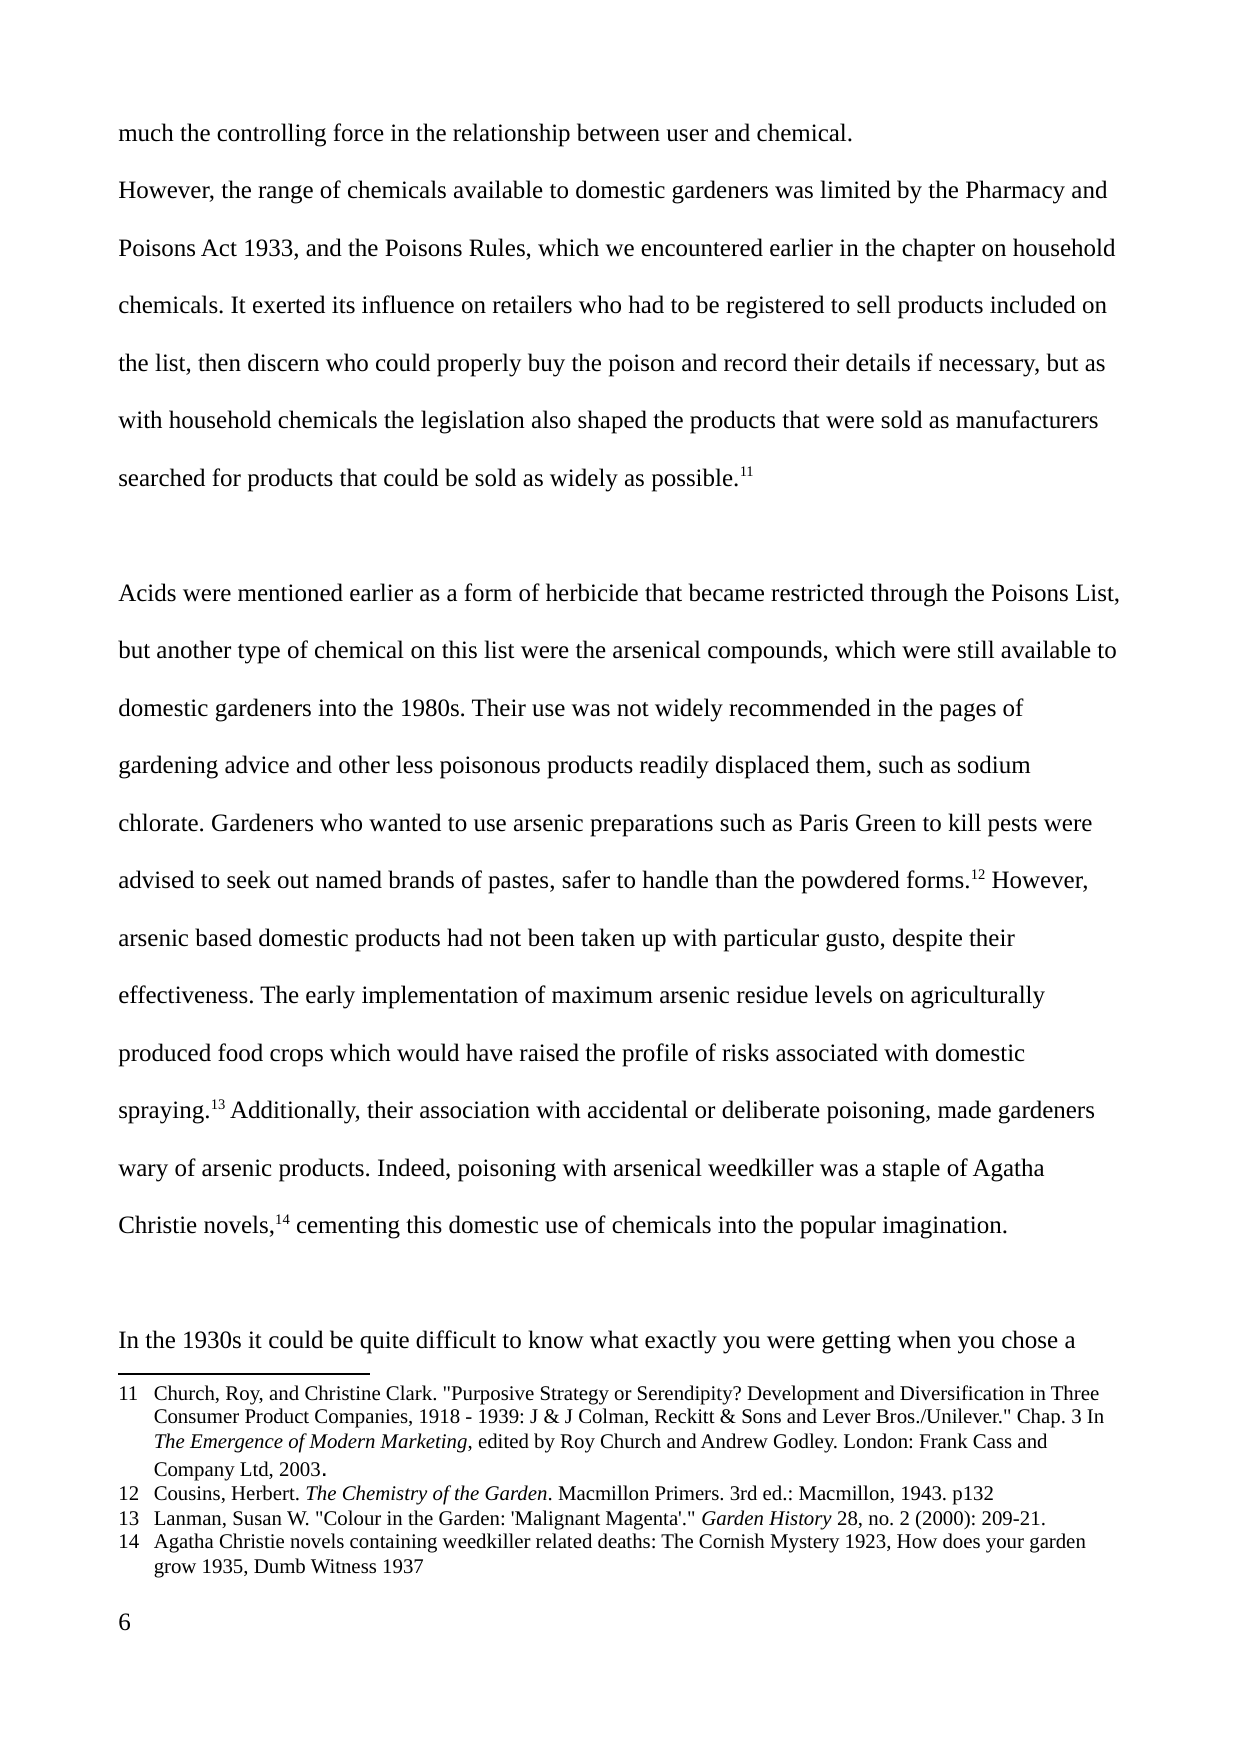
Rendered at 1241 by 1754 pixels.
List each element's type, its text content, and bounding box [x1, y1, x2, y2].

text Church, Roy, and Christine Clark. "Purposive Strategy or Serendipity? Development and Diversification in Three Consumer Product Companies, 1918 - 1939: J & J Colman, Reckitt & Sons and Lever Bros./Unilever." Chap. 3 In The Emergence of Modern Marketing, edited by Roy Church and Andrew Godley. London: Frank Cass and Company Ltd, 2003. [118, 1380, 1122, 1481]
text In the 1930s it could be quite difficult to know what exactly you were getting when you chose a [118, 1326, 1122, 1354]
text However, the range of chemicals available to domestic gardeners was limited by the Pharmacy and Poisons Act 1933, and the Poisons Rules, which we encountered earlier in the chapter on household chemicals. It exerted its influence on retailers who had to be registered to sell products included on the list, then discern who could properly buy the poison and record their details if necessary, but as with household chemicals the legislation also shaped the products that were sold as manufacturers searched for products that could be sold as widely as possible. [118, 176, 1122, 492]
text much the controlling force in the relationship between user and chemical. [118, 118, 1122, 147]
text Cousins, Herbert. The Chemistry of the Garden. Macmillon Primers. 3rd ed.: Macmillon, 1943. p132 [118, 1481, 1122, 1505]
text Agatha Christie novels containing weedkiller related deaths: The Cornish Mystery 1923, How does your garden grow 1935, Dumb Witness 1937 [118, 1529, 1122, 1578]
text Acids were mentioned earlier as a form of herbicide that became restricted through the Poisons List, but another type of chemical on this list were the arsenical compounds, which were still available to domestic gardeners into the 1980s. Their use was not widely recommended in the pages of gardening advice and other less poisonous products readily displaced them, such as sodium chlorate. Gardeners who wanted to use arsenic preparations such as Paris Green to kill pests were advised to seek out named brands of pastes, safer to handle than the powdered forms. However, arsenic based domestic products had not been taken up with particular gusto, despite their effectiveness. The early implementation of maximum arsenic residue levels on agriculturally produced food crops which would have raised the profile of risks associated with domestic spraying. Additionally, their association with accidental or deliberate poisoning, made gardeners wary of arsenic products. Indeed, poisoning with arsenical weedkiller was a staple of Agatha Christie novels, cementing this domestic use of chemicals into the popular imagination. [118, 578, 1122, 1239]
text Lanman, Susan W. "Colour in the Garden: 'Malignant Magenta'." Garden History 28, no. 2 (2000): 209-21. [118, 1505, 1122, 1529]
